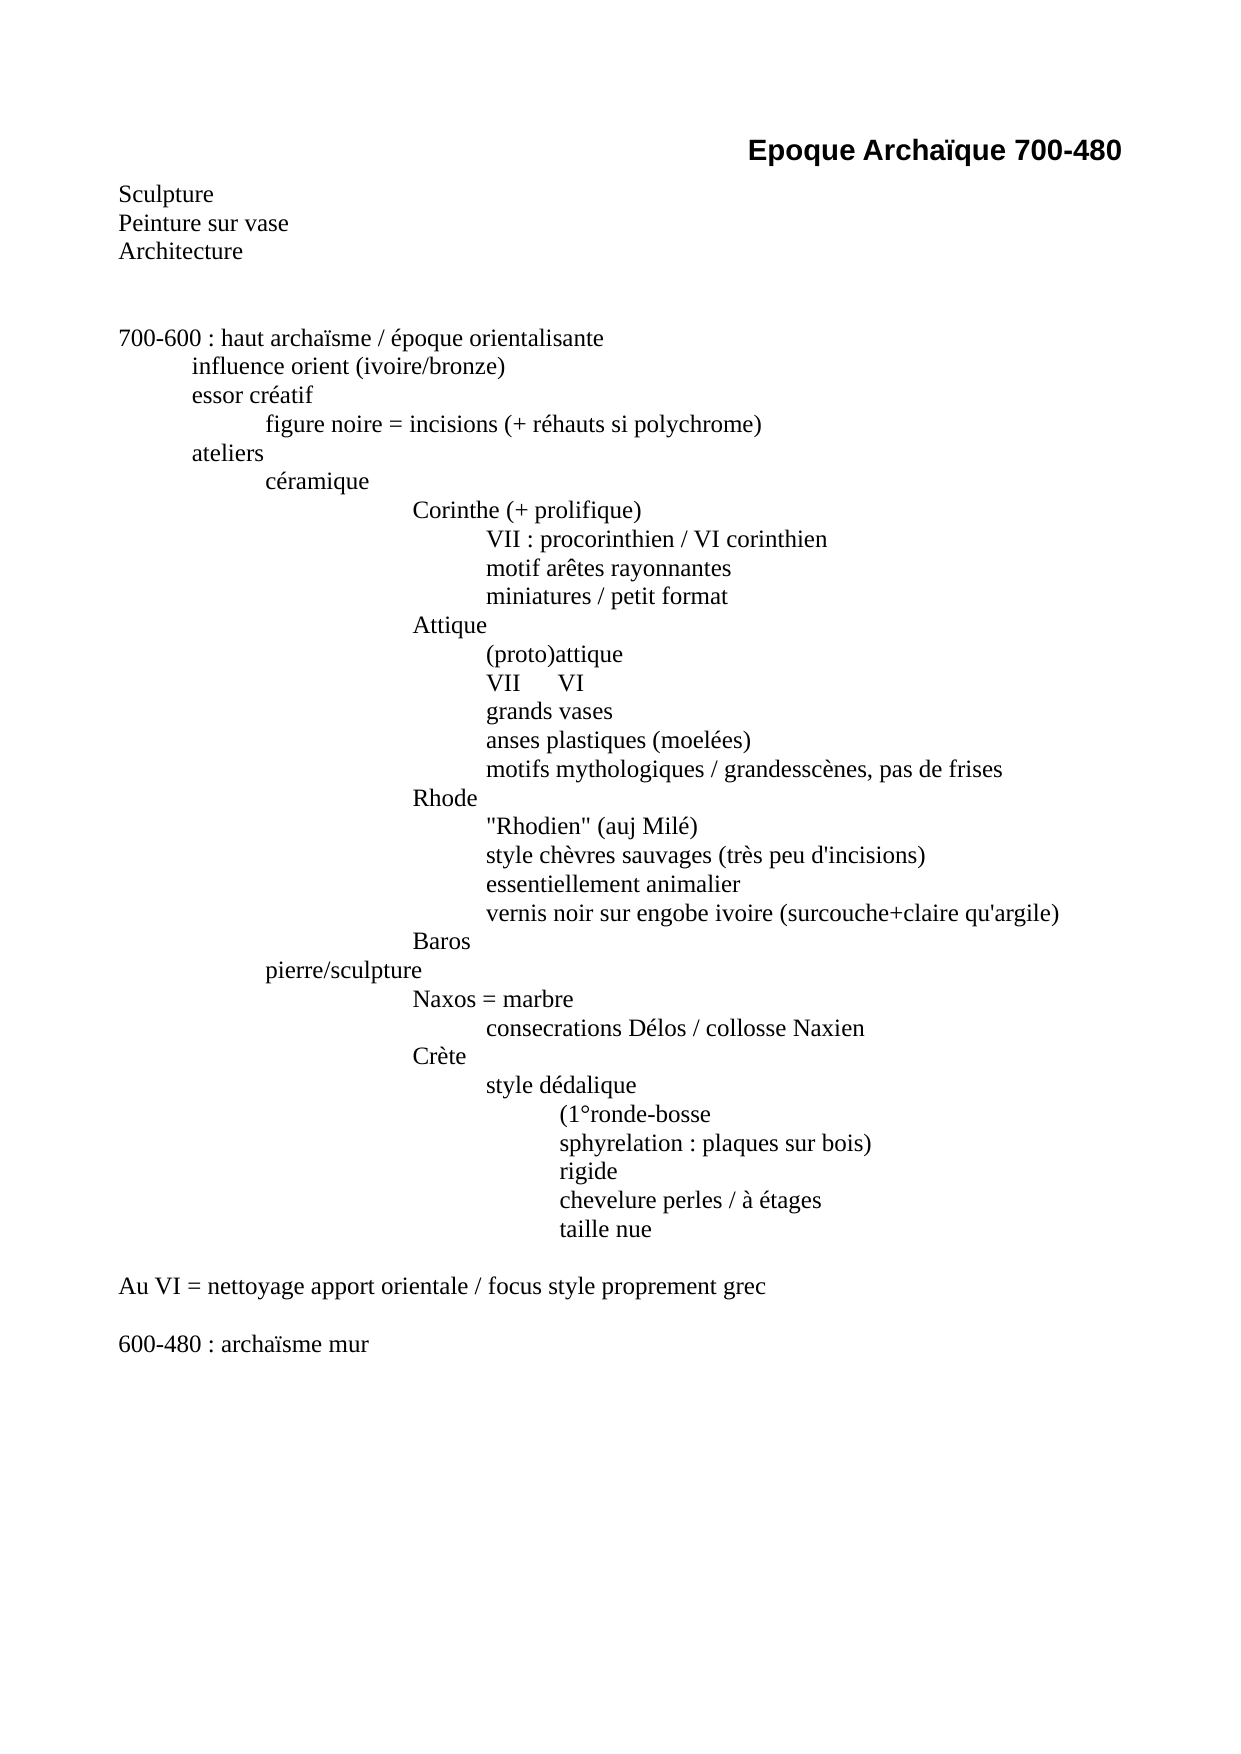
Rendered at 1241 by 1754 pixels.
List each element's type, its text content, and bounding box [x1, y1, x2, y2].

text Baros [118, 926, 1122, 955]
text vernis noir sur engobe ivoire (surcouche+claire qu'argile) [118, 898, 1122, 926]
text Au VI = nettoyage apport orientale / focus style proprement grec [118, 1271, 1122, 1300]
text essentiellement animalier [118, 869, 1122, 898]
text céramique [118, 466, 1122, 495]
text figure noire = incisions (+ réhauts si polychrome) [118, 409, 1122, 438]
text Attique [118, 610, 1122, 639]
text 600-480 : archaïsme mur [118, 1329, 1122, 1358]
text Sculpture [118, 179, 1122, 208]
text taille nue [118, 1214, 1122, 1243]
text (proto)attique [118, 639, 1122, 668]
text Corinthe (+ prolifique) [118, 495, 1122, 524]
text motif arêtes rayonnantes [118, 553, 1122, 581]
text anses plastiques (moelées) [118, 725, 1122, 754]
text grands vases [118, 696, 1122, 725]
text Naxos = marbre [118, 984, 1122, 1013]
text style chèvres sauvages (très peu d'incisions) [118, 840, 1122, 869]
text influence orient (ivoire/bronze) [118, 351, 1122, 380]
text miniatures / petit format [118, 581, 1122, 610]
text Peinture sur vase [118, 208, 1122, 236]
text 700-600 : haut archaïsme / époque orientalisante [118, 323, 1122, 351]
text pierre/sculpture [118, 955, 1122, 984]
text VII VI [118, 668, 1122, 696]
text Crète [118, 1041, 1122, 1070]
text (1°ronde-bosse [118, 1099, 1122, 1128]
text style dédalique [118, 1070, 1122, 1099]
text essor créatif [118, 380, 1122, 409]
text consecrations Délos / collosse Naxien [118, 1013, 1122, 1041]
text VII : procorinthien / VI corinthien [118, 524, 1122, 553]
text Architecture [118, 236, 1122, 265]
text chevelure perles / à étages [118, 1185, 1122, 1214]
subtitle Epoque Archaïque 700-480 [118, 133, 1122, 166]
text sphyrelation : plaques sur bois) [118, 1128, 1122, 1156]
text Rhode [118, 783, 1122, 811]
text rigide [118, 1156, 1122, 1185]
text "Rhodien" (auj Milé) [118, 811, 1122, 840]
text ateliers [118, 438, 1122, 466]
text motifs mythologiques / grandesscènes, pas de frises [118, 754, 1122, 783]
